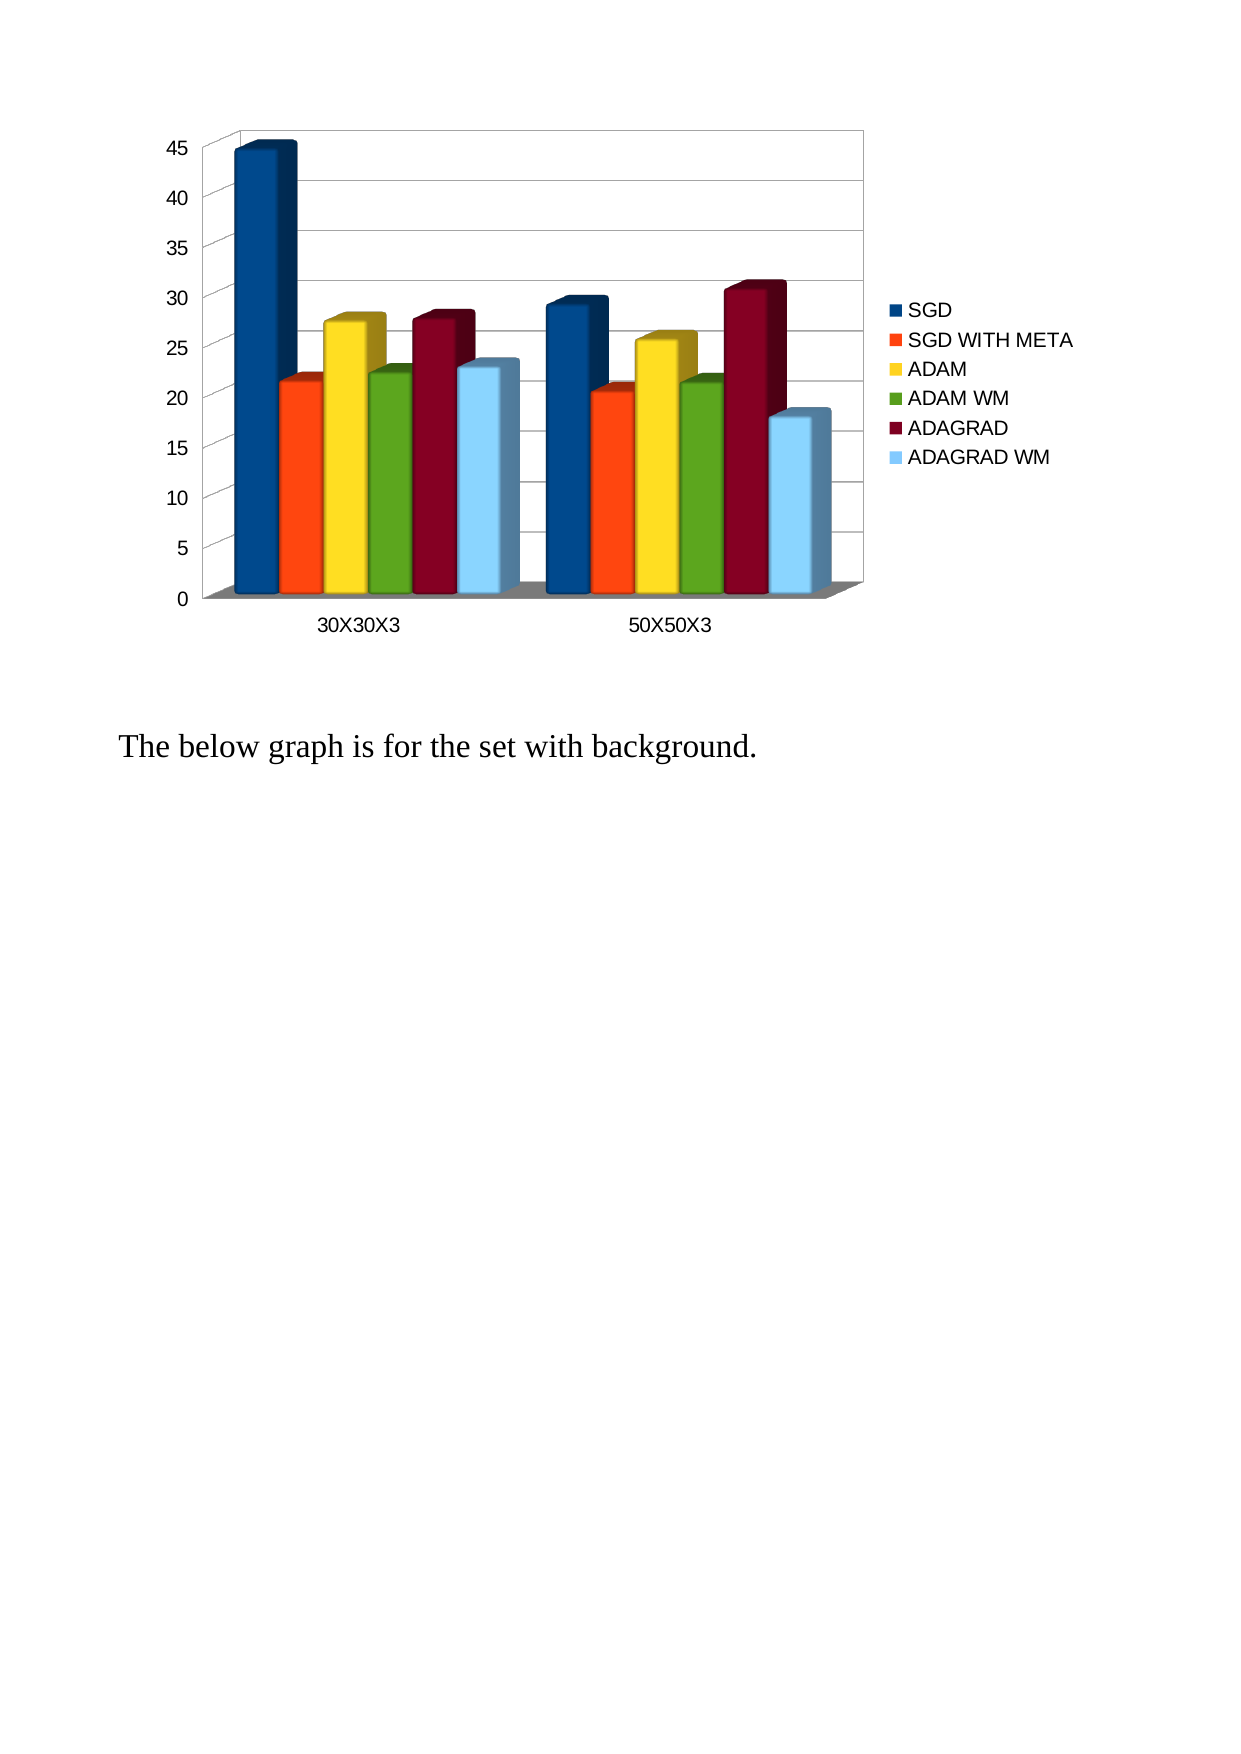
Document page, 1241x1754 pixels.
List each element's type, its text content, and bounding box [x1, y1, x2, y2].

text The below graph is for the set with background. [118, 727, 1122, 765]
